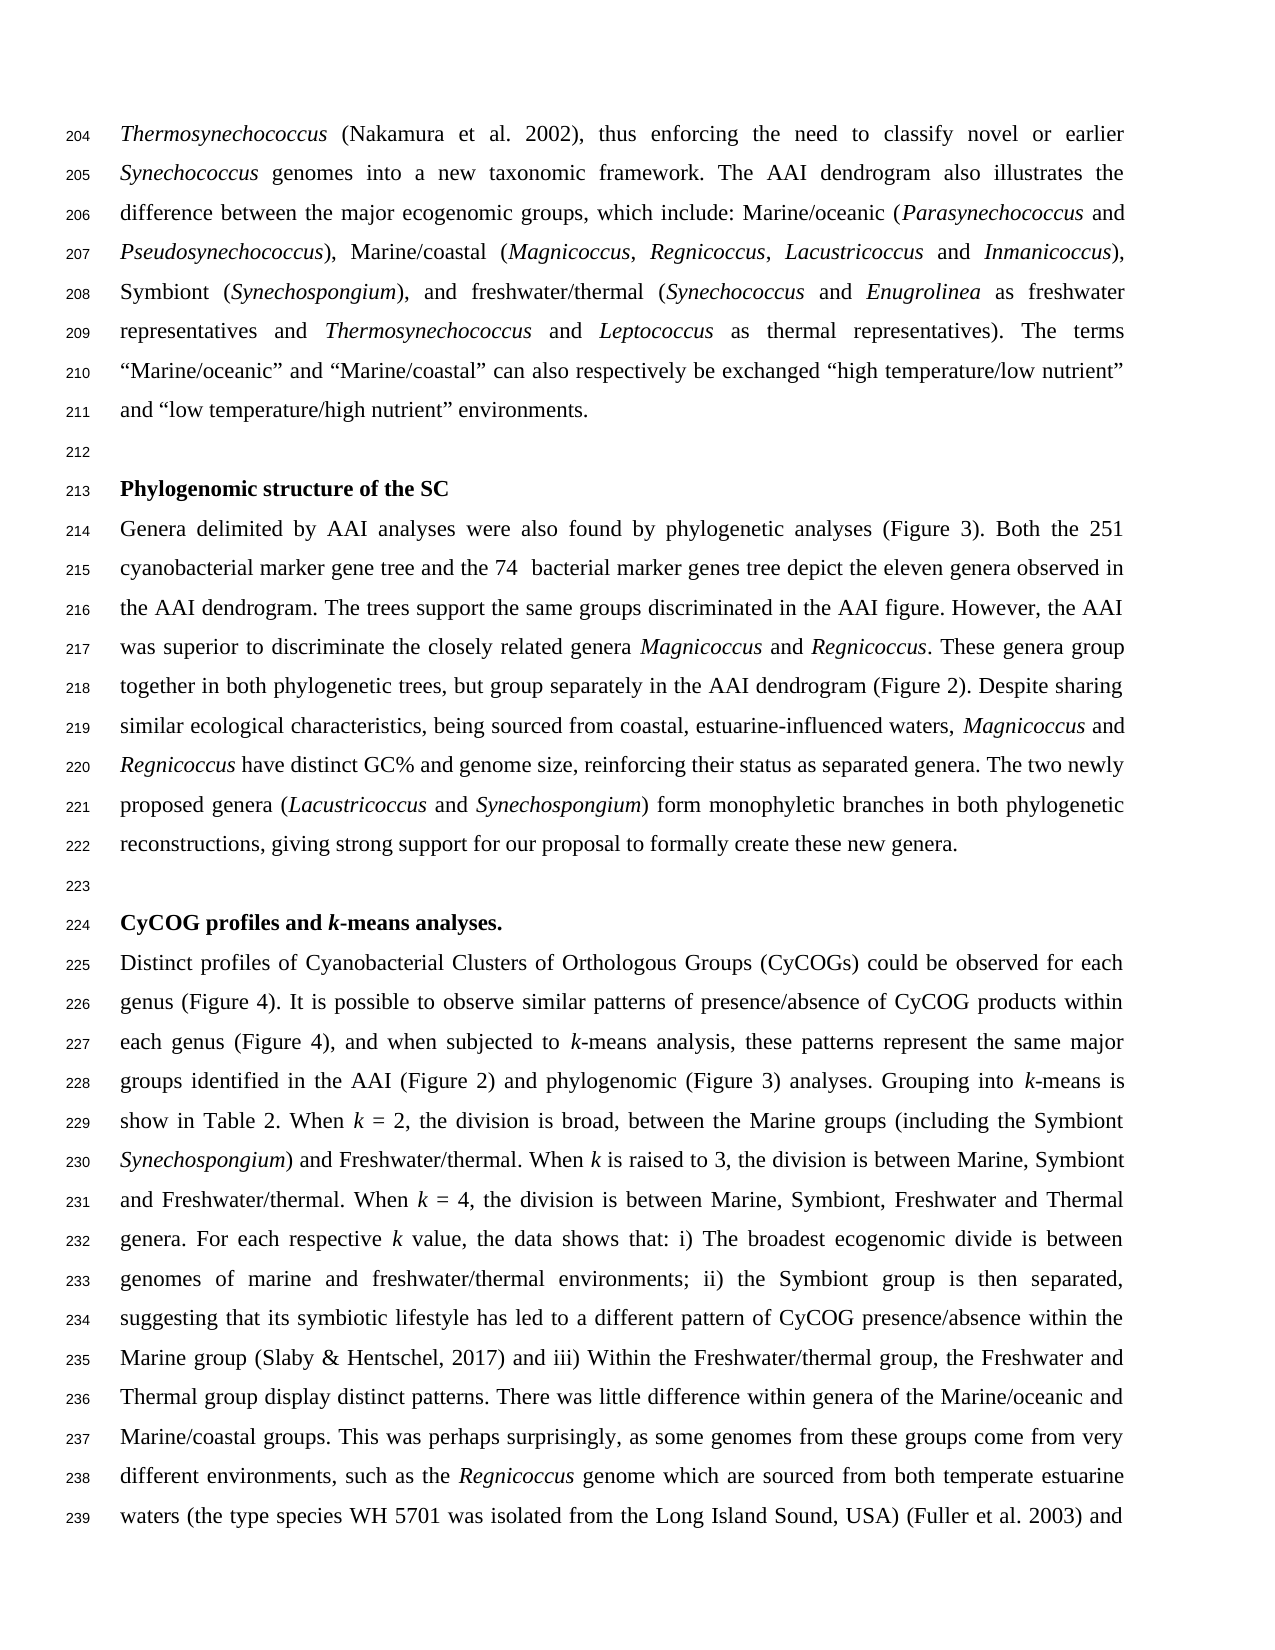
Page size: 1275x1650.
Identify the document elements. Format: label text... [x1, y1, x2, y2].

text CyCOG profiles and k-means analyses. [120, 909, 1125, 936]
text Thermosynechococcus (Nakamura et al. 2002), thus enforcing the need to classify novel or earlier Synechococcus genomes into a new taxonomic framework. The AAI dendrogram also illustrates the difference between the major ecogenomic groups, which include: Marine/oceanic (Parasynechococcus and Pseudosynechococcus), Marine/coastal (Magnicoccus, Regnicoccus, Lacustricoccus and Inmanicoccus), Symbiont (Synechospongium), and freshwater/thermal (Synechococcus and Enugrolinea as freshwater representatives and Thermosynechococcus and Leptococcus as thermal representatives). The terms “Marine/oceanic” and “Marine/coastal” can also respectively be exchanged “high temperature/low nutrient” and “low temperature/high nutrient” environments. [120, 120, 1125, 423]
text Distinct profiles of Cyanobacterial Clusters of Orthologous Groups (CyCOGs) could be observed for each genus (Figure 4). It is possible to observe similar patterns of presence/absence of CyCOG products within each genus (Figure 4), and when subjected to k-means analysis, these patterns represent the same major groups identified in the AAI (Figure 2) and phylogenomic (Figure 3) analyses. Grouping into k-means is show in Table 2. When k = 2, the division is broad, between the Marine groups (including the Symbiont Synechospongium) and Freshwater/thermal. When k is raised to 3, the division is between Marine, Symbiont and Freshwater/thermal. When k = 4, the division is between Marine, Symbiont, Freshwater and Thermal genera. For each respective k value, the data shows that: i) The broadest ecogenomic divide is between genomes of marine and freshwater/thermal environments; ii) the Symbiont group is then separated, suggesting that its symbiotic lifestyle has led to a different pattern of CyCOG presence/absence within the Marine group (Slaby & Hentschel, 2017) and iii) Within the Freshwater/thermal group, the Freshwater and Thermal group display distinct patterns. There was little difference within genera of the Marine/oceanic and Marine/coastal groups. This was perhaps surprisingly, as some genomes from these groups come from very different environments, such as the Regnicoccus genome which are sourced from both temperate estuarine waters (the type species WH 5701 was isolated from the Long Island Sound, USA) (Fuller et al. 2003) and [120, 949, 1125, 1528]
text Phylogenomic structure of the SC [120, 475, 1125, 502]
text Genera delimited by AAI analyses were also found by phylogenetic analyses (Figure 3). Both the 251 cyanobacterial marker gene tree and the 74 bacterial marker genes tree depict the eleven genera observed in the AAI dendrogram. The trees support the same groups discriminated in the AAI figure. However, the AAI was superior to discriminate the closely related genera Magnicoccus and Regnicoccus. These genera group together in both phylogenetic trees, but group separately in the AAI dendrogram (Figure 2). Despite sharing similar ecological characteristics, being sourced from coastal, estuarine-influenced waters, Magnicoccus and Regnicoccus have distinct GC% and genome size, reinforcing their status as separated genera. The two newly proposed genera (Lacustricoccus and Synechospongium) form monophyletic branches in both phylogenetic reconstructions, giving strong support for our proposal to formally create these new genera. [120, 515, 1125, 857]
